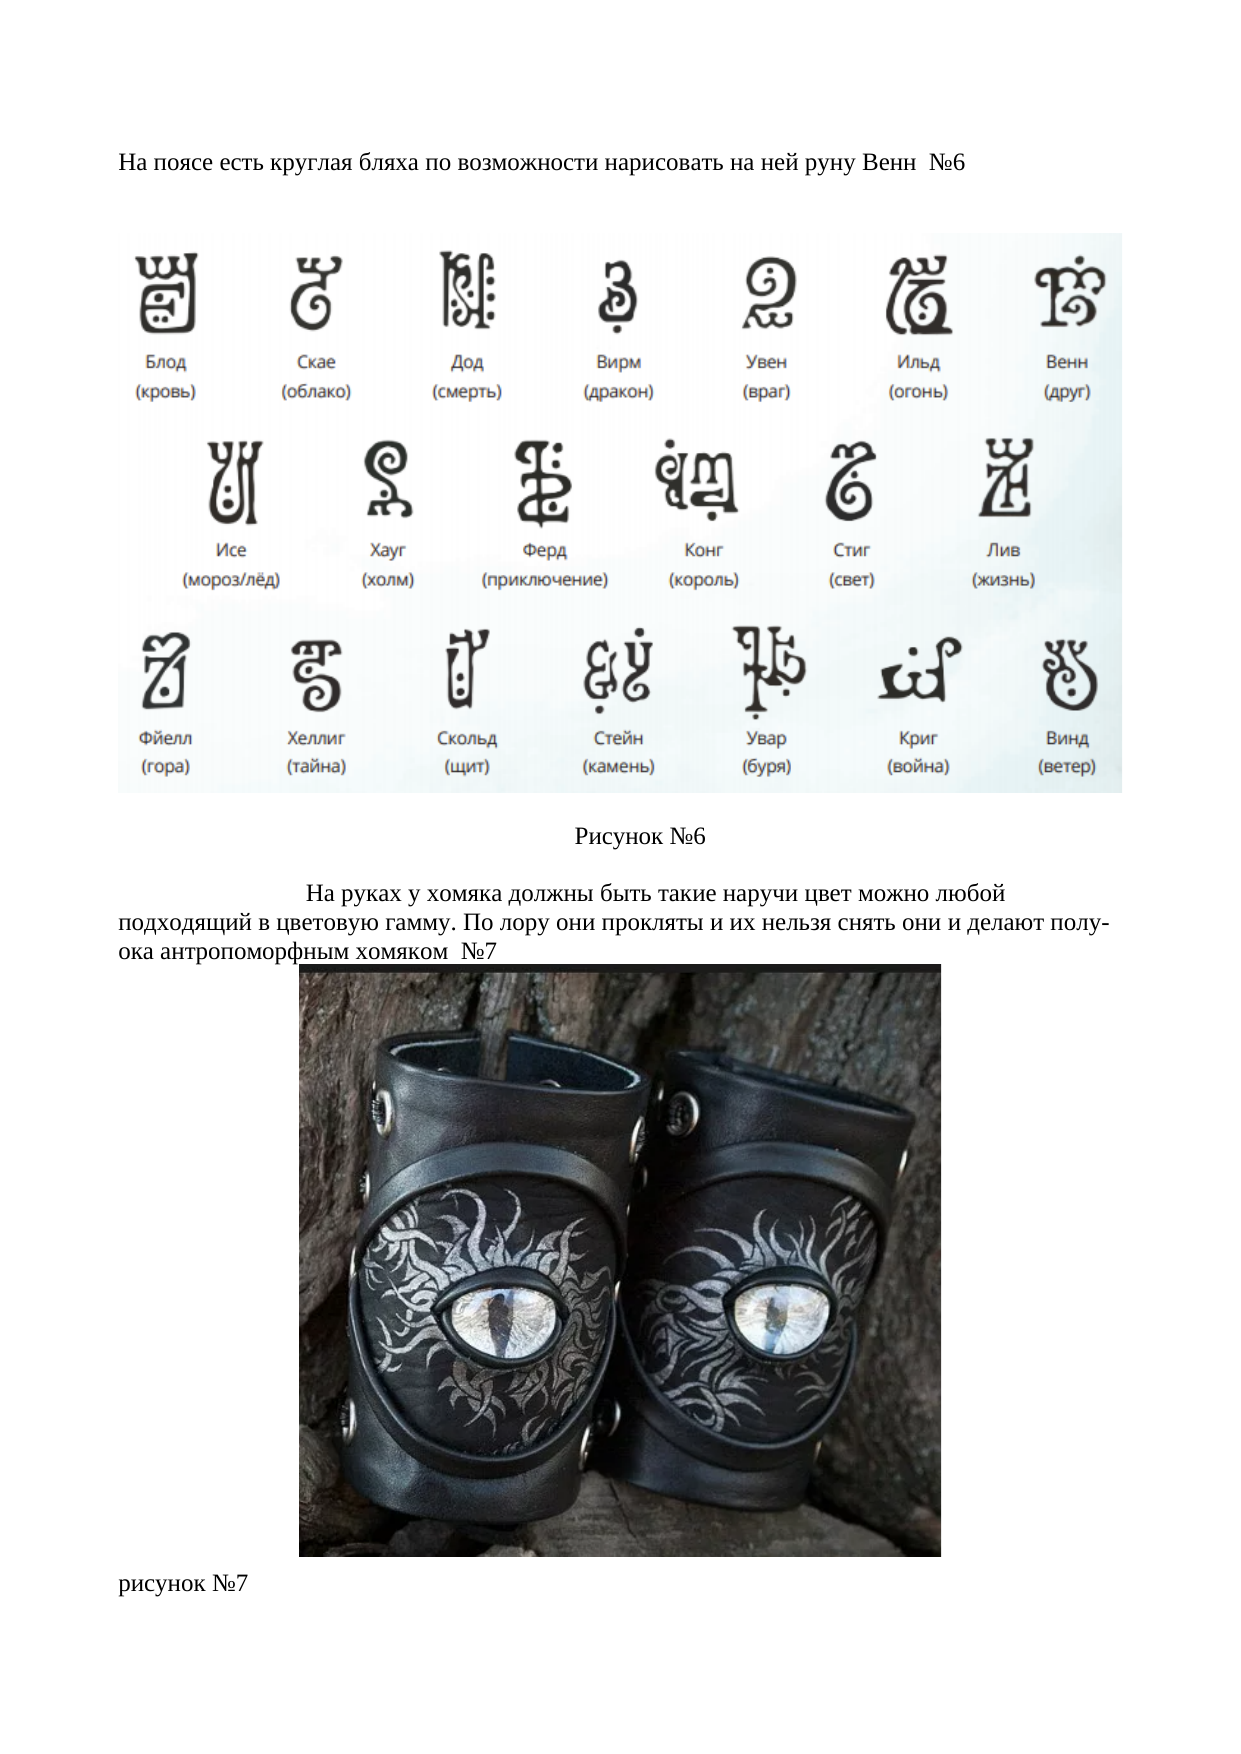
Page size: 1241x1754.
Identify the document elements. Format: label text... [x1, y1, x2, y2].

picture [118, 233, 1123, 793]
text На поясе есть круглая бляха по возможности нарисовать на ней руну Венн №6 [118, 147, 1122, 176]
text рисунок №7 [118, 1540, 1122, 1597]
text Рисунок №6 [118, 821, 1122, 850]
text На руках у хомяка должны быть такие наручи цвет можно любой подходящий в цветовую гамму. По лору они прокляты и их нельзя снять они и делают полу-ока антропоморфным хомяком №7 [118, 878, 1122, 965]
picture [299, 964, 942, 1557]
